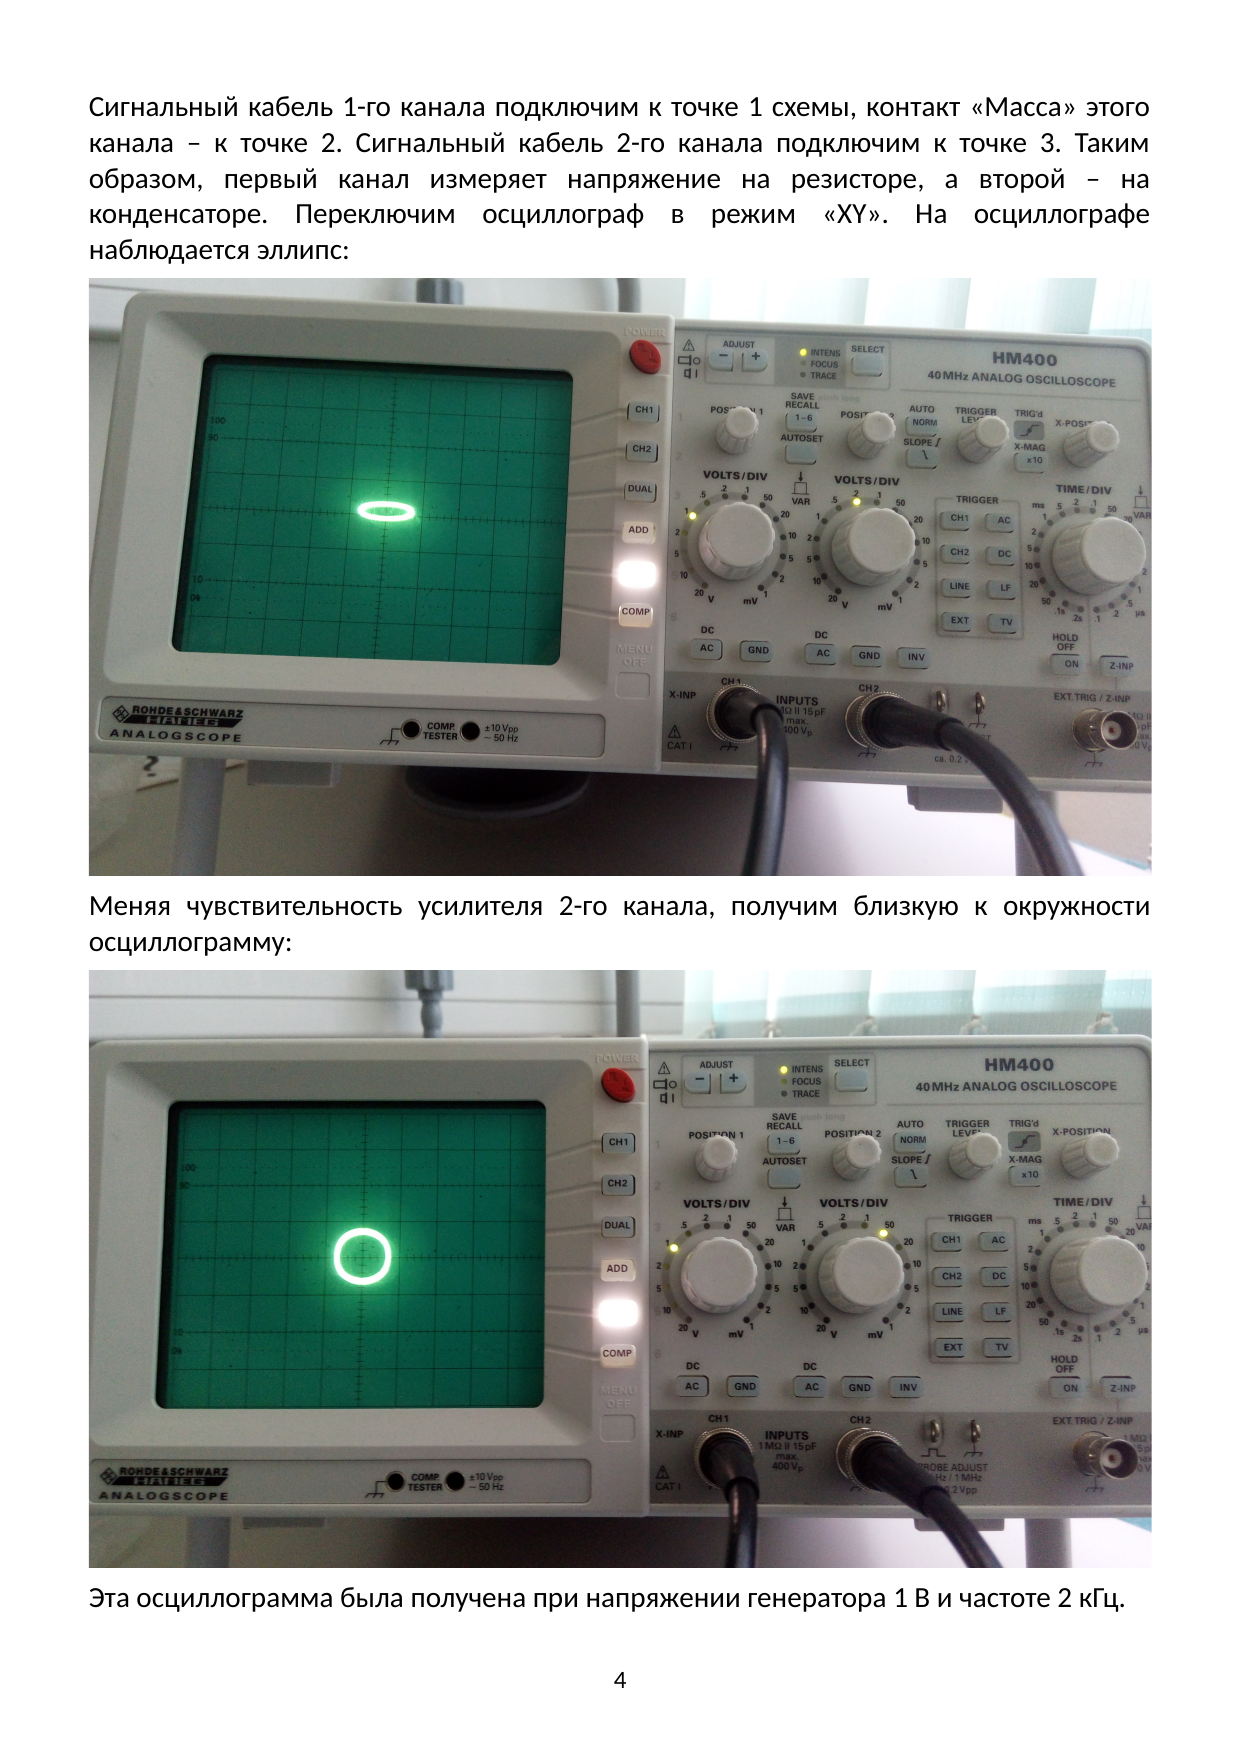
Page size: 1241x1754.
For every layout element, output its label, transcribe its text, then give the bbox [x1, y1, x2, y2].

picture [88, 970, 1152, 1568]
text Сигнальный кабель 1-го канала подключим к точке 1 схемы, контакт «Масса» этого канала – к точке 2. Сигнальный кабель 2-го канала подключим к точке 3. Таким образом, первый канал измеряет напряжение на резисторе, а второй – на конденсаторе. Переключим осциллограф в режим «XY». На осциллографе наблюдается эллипс: [88, 88, 1152, 267]
text Эта осциллограмма была получена при напряжении генератора 1 В и частоте 2 кГц. [88, 1579, 1152, 1614]
picture [88, 278, 1152, 876]
text Меняя чувствительность усилителя 2-го канала, получим близкую к окружности осциллограмму: [88, 887, 1152, 958]
